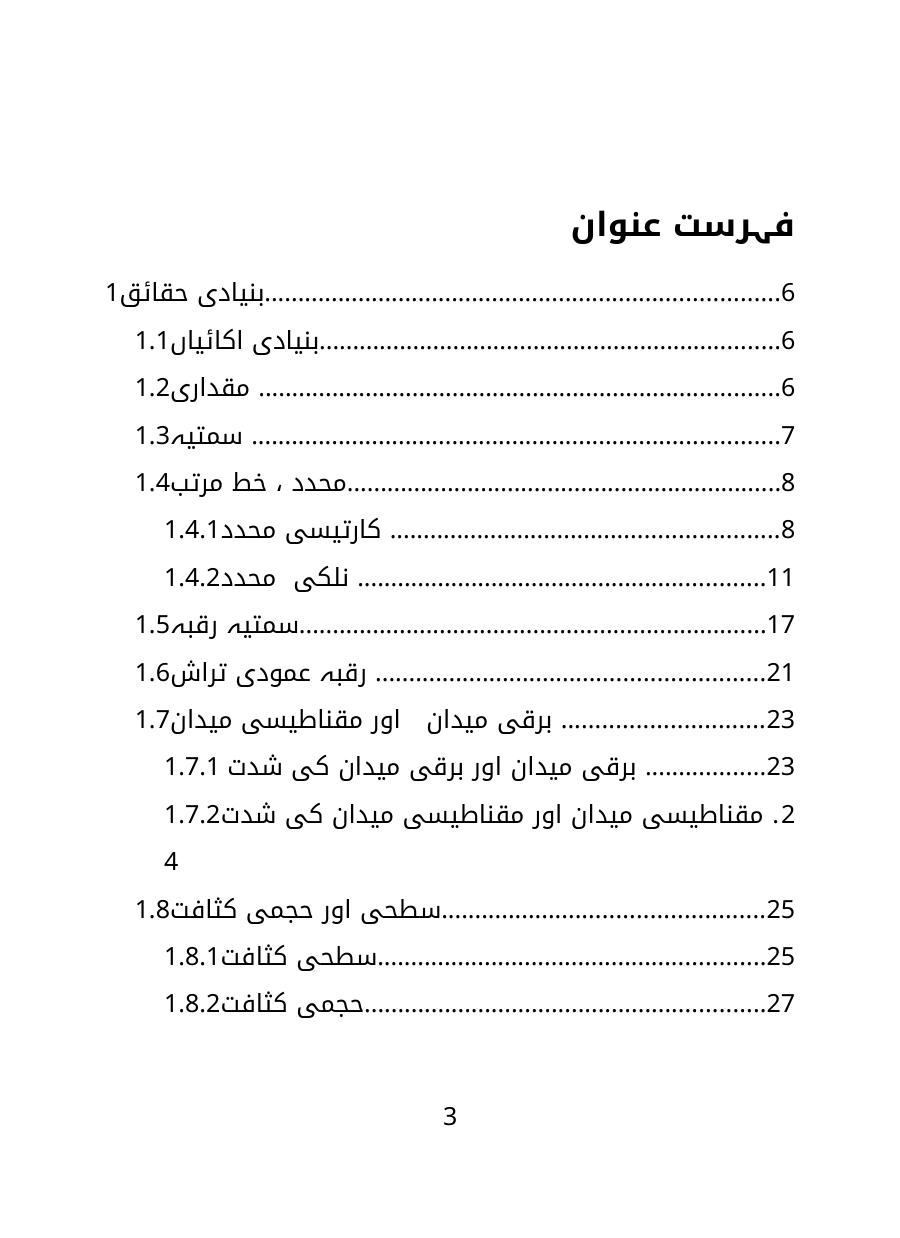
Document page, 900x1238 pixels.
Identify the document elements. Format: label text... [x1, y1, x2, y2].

text 1.1بنیادی اکائیاں 6 [134, 317, 795, 364]
text 1.4محدد ، خط مرتب 8 [134, 459, 795, 507]
text 1.2مقداری 6 [134, 364, 795, 412]
text 1.8.2حجمی کثافت 27 [164, 981, 795, 1028]
text 1.5سمتیہ رقبہ 17 [134, 602, 795, 649]
text 1.7.1 برقی میدان اور برقی میدان کی شدت 23 [164, 744, 795, 791]
text 1.3سمتیہ 7 [134, 412, 795, 459]
text 1.8سطحی اور حجمی کثافت 25 [134, 886, 795, 933]
text 1.8.1سطحی کثافت 25 [164, 933, 795, 981]
text 1.7برقی میدان اور مقناطیسی میدان 23 [134, 696, 795, 744]
text 1بنیادی حقائق 6 [105, 270, 795, 317]
text 1.4.1کارتیسی محدد 8 [164, 507, 795, 554]
text 1.6رقبہ عمودی تراش 21 [134, 649, 795, 696]
subtitle فہرست عنوان [105, 194, 795, 257]
text 1.7.2مقناطیسی میدان اور مقناطیسی میدان کی شدت 24 [164, 791, 795, 886]
text 1.4.2نلکی محدد 11 [164, 554, 795, 602]
